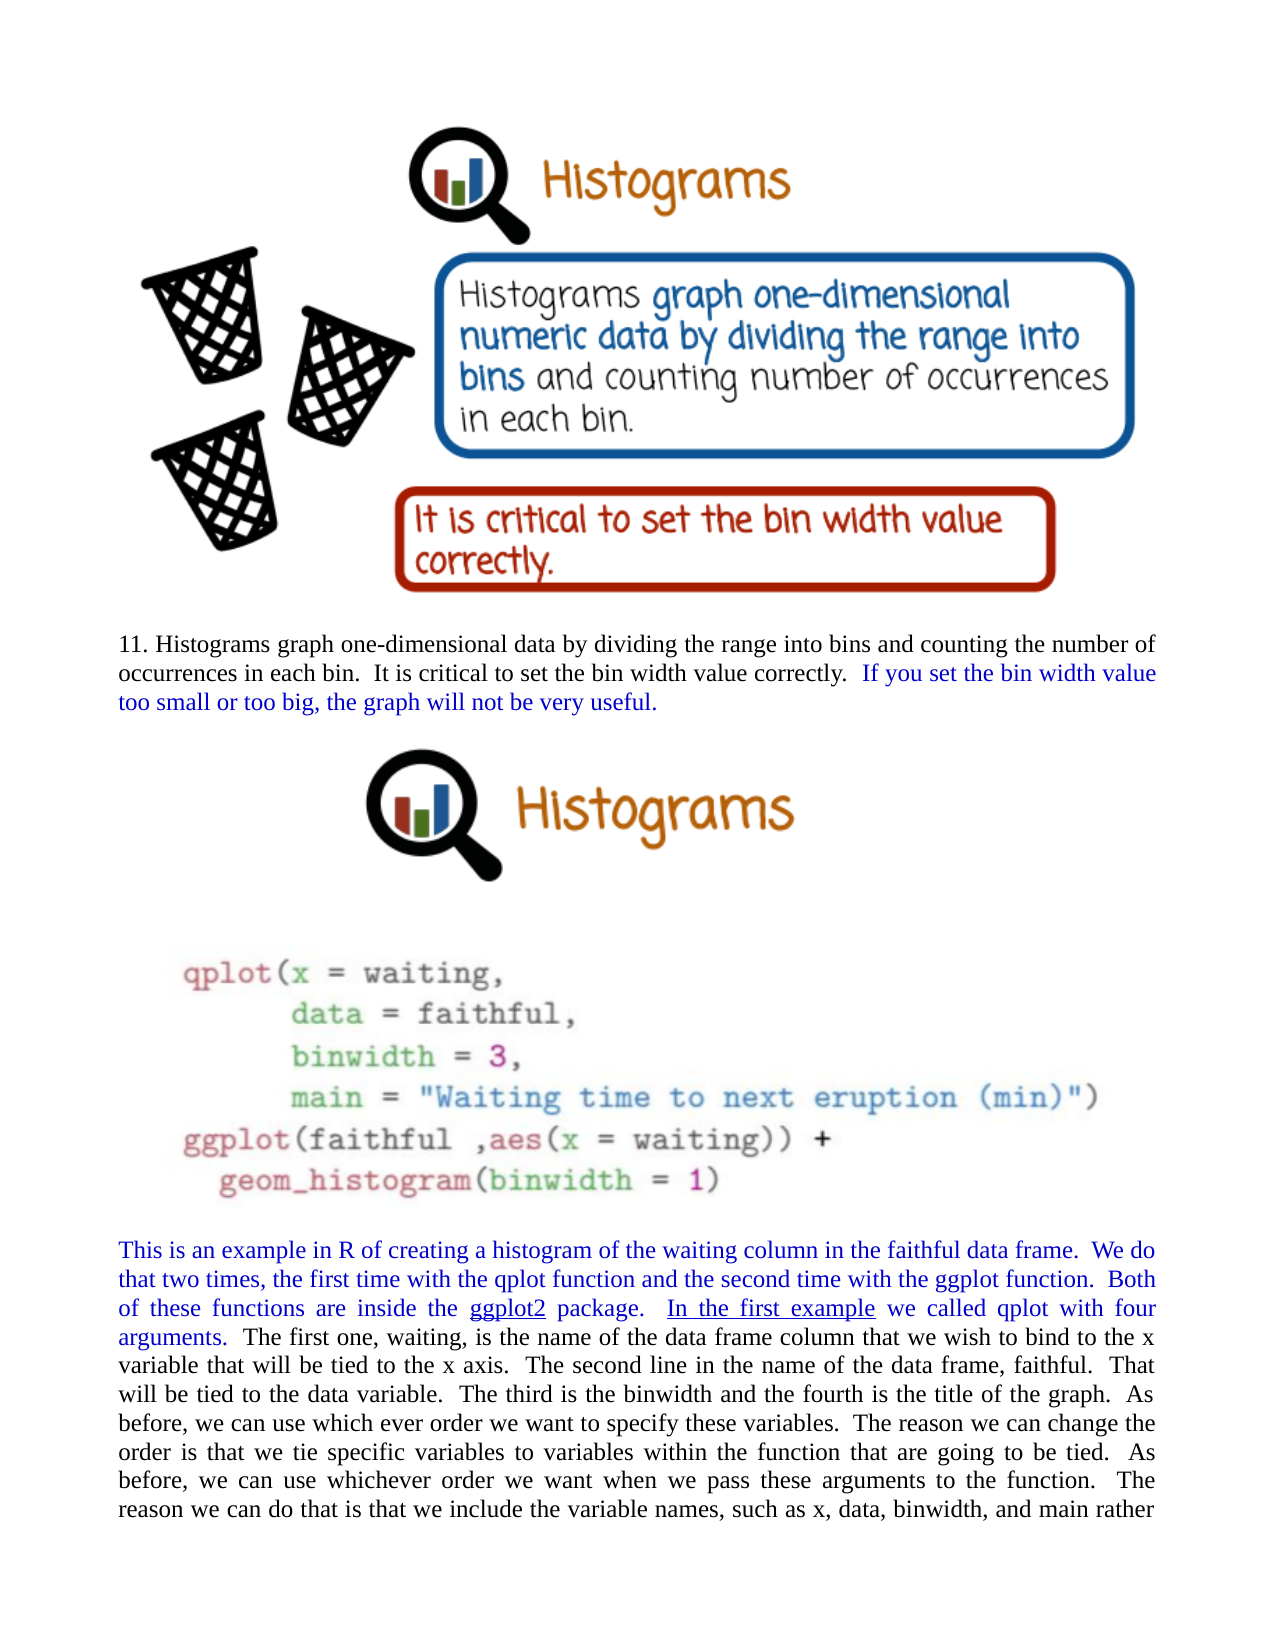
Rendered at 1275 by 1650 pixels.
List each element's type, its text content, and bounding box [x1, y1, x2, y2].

text 11. Histograms graph one-dimensional data by dividing the range into bins and counting the number of occurrences in each bin. It is critical to set the bin width value correctly. If you set the bin width value too small or too big, the graph will not be very useful. [118, 629, 1157, 716]
picture [134, 744, 1141, 1207]
text This is an example in R of creating a histogram of the waiting column in the faithful data frame. We do that two times, the first time with the qplot function and the second time with the ggplot function. Both of these functions are inside the ggplot2 package. In the first example we called qplot with four arguments. The first one, waiting, is the name of the data frame column that we wish to bind to the x variable that will be tied to the x axis. The second line in the name of the data frame, faithful. That will be tied to the data variable. The third is the binwidth and the fourth is the title of the graph. As before, we can use which ever order we want to specify these variables. The reason we can change the order is that we tie specific variables to variables within the function that are going to be tied. As before, we can use whichever order we want when we pass these arguments to the function. The reason we can do that is that we include the variable names, such as x, data, binwidth, and main rather [118, 1236, 1157, 1523]
picture [118, 118, 1157, 601]
